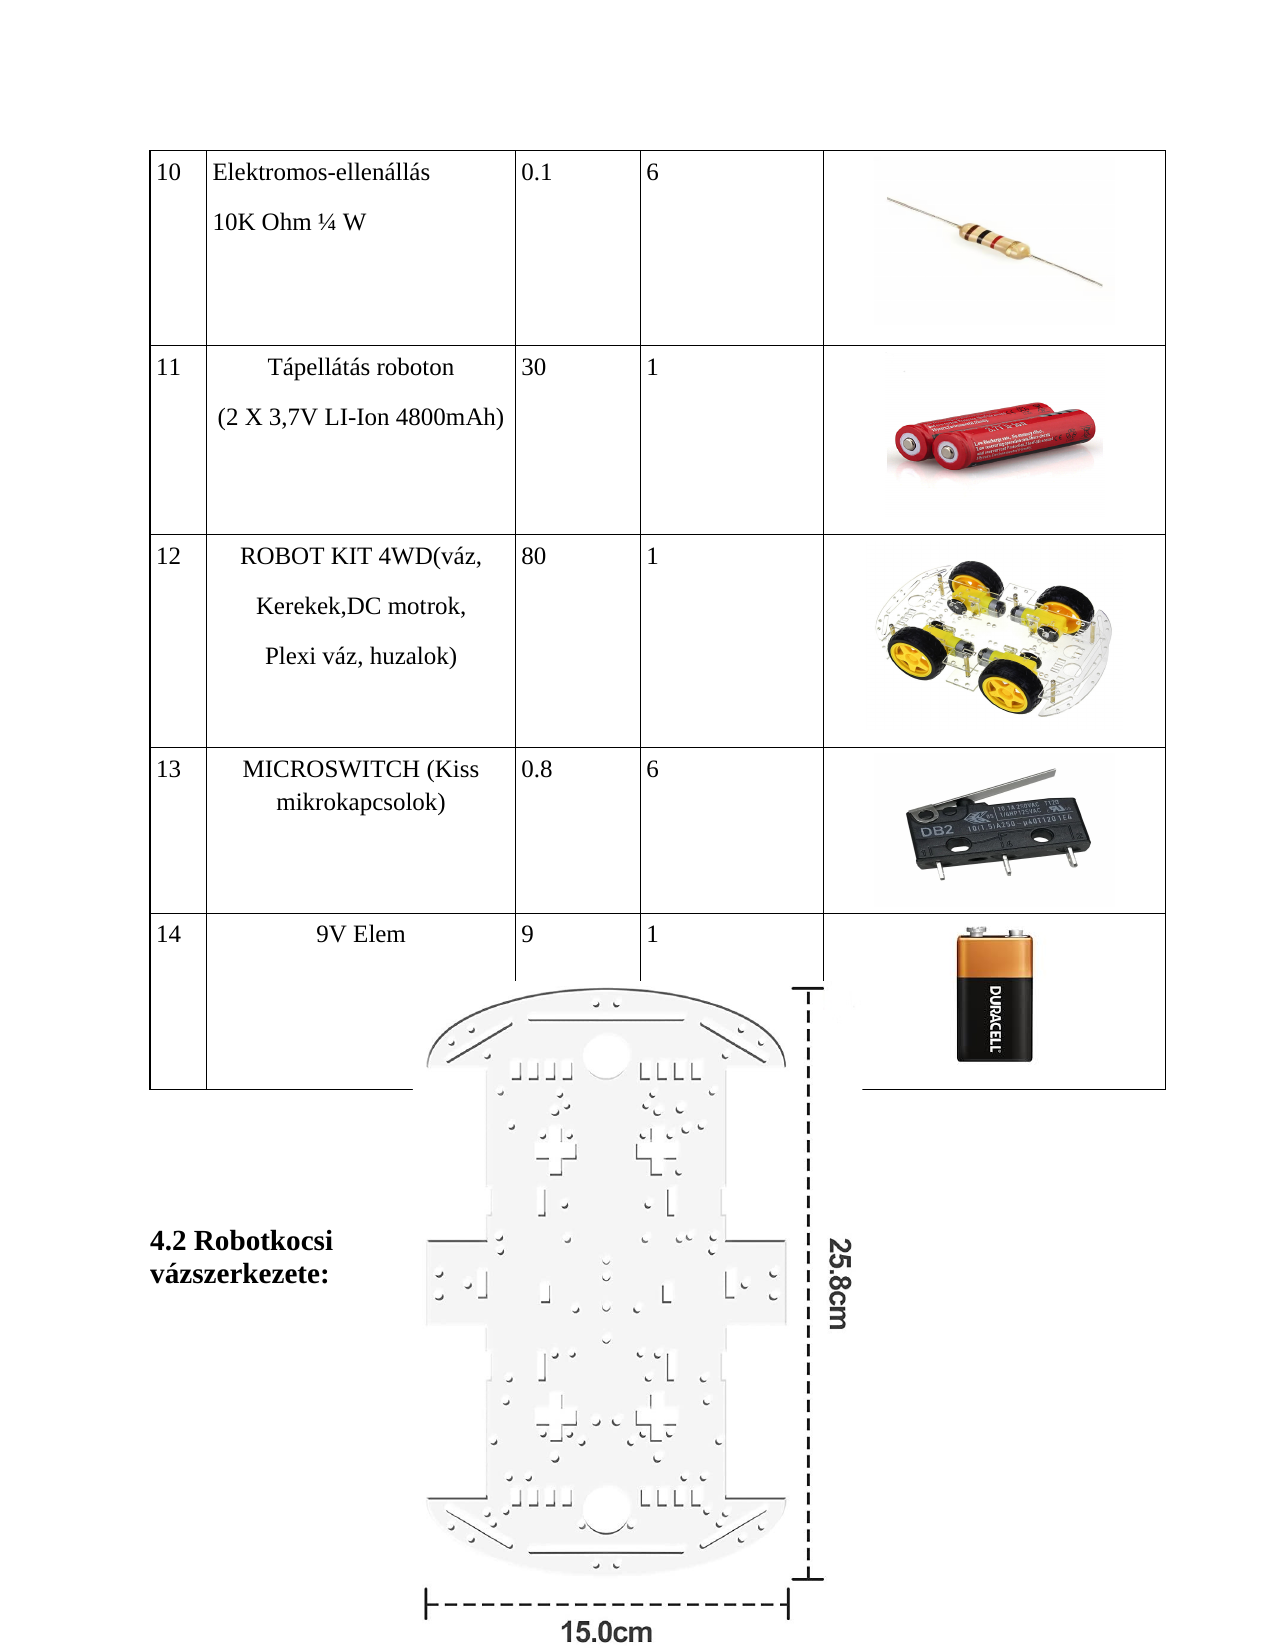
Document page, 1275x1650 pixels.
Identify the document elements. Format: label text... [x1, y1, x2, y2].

table_cell 0.8 [516, 748, 640, 912]
table_cell 9V Elem [207, 914, 515, 1089]
picture [881, 919, 1108, 1069]
table_cell [824, 151, 1165, 345]
table_cell 14 [151, 914, 206, 1089]
picture [873, 156, 1116, 325]
table_cell 6 [641, 748, 823, 912]
picture [873, 753, 1116, 907]
table_cell 12 [151, 535, 206, 747]
table_cell 11 [151, 346, 206, 534]
table_cell [824, 535, 1165, 747]
text 4.2 Robotkocsi vázszerkezete: [150, 1223, 412, 1290]
table_cell 1 [641, 346, 823, 534]
text [863, 1223, 1125, 1290]
table_cell 1 [641, 914, 823, 981]
picture [866, 541, 1123, 730]
table_cell Tápellátás roboton (2 X 3,7V LI-Ion 4800mAh) [207, 346, 515, 534]
table_cell [824, 914, 1165, 1089]
table_cell 30 [516, 346, 640, 534]
table_cell MICROSWITCH (Kiss mikrokapcsolok) [207, 748, 515, 912]
table_cell 1 [641, 535, 823, 747]
table_cell 9 [516, 914, 640, 981]
table_cell 6 [641, 151, 823, 345]
table_cell 80 [516, 535, 640, 747]
table_cell 10 [151, 151, 206, 345]
table_cell 13 [151, 748, 206, 912]
table_cell [824, 346, 1165, 534]
picture [412, 981, 863, 1650]
table_cell ROBOT KIT 4WD(váz, Kerekek,DC motrok, Plexi váz, huzalok) [207, 535, 515, 747]
table_cell 0.1 [516, 151, 640, 345]
table_cell Elektromos-ellenállás 10K Ohm ¼ W [207, 151, 515, 345]
table_cell [824, 748, 1165, 912]
picture [879, 352, 1110, 517]
